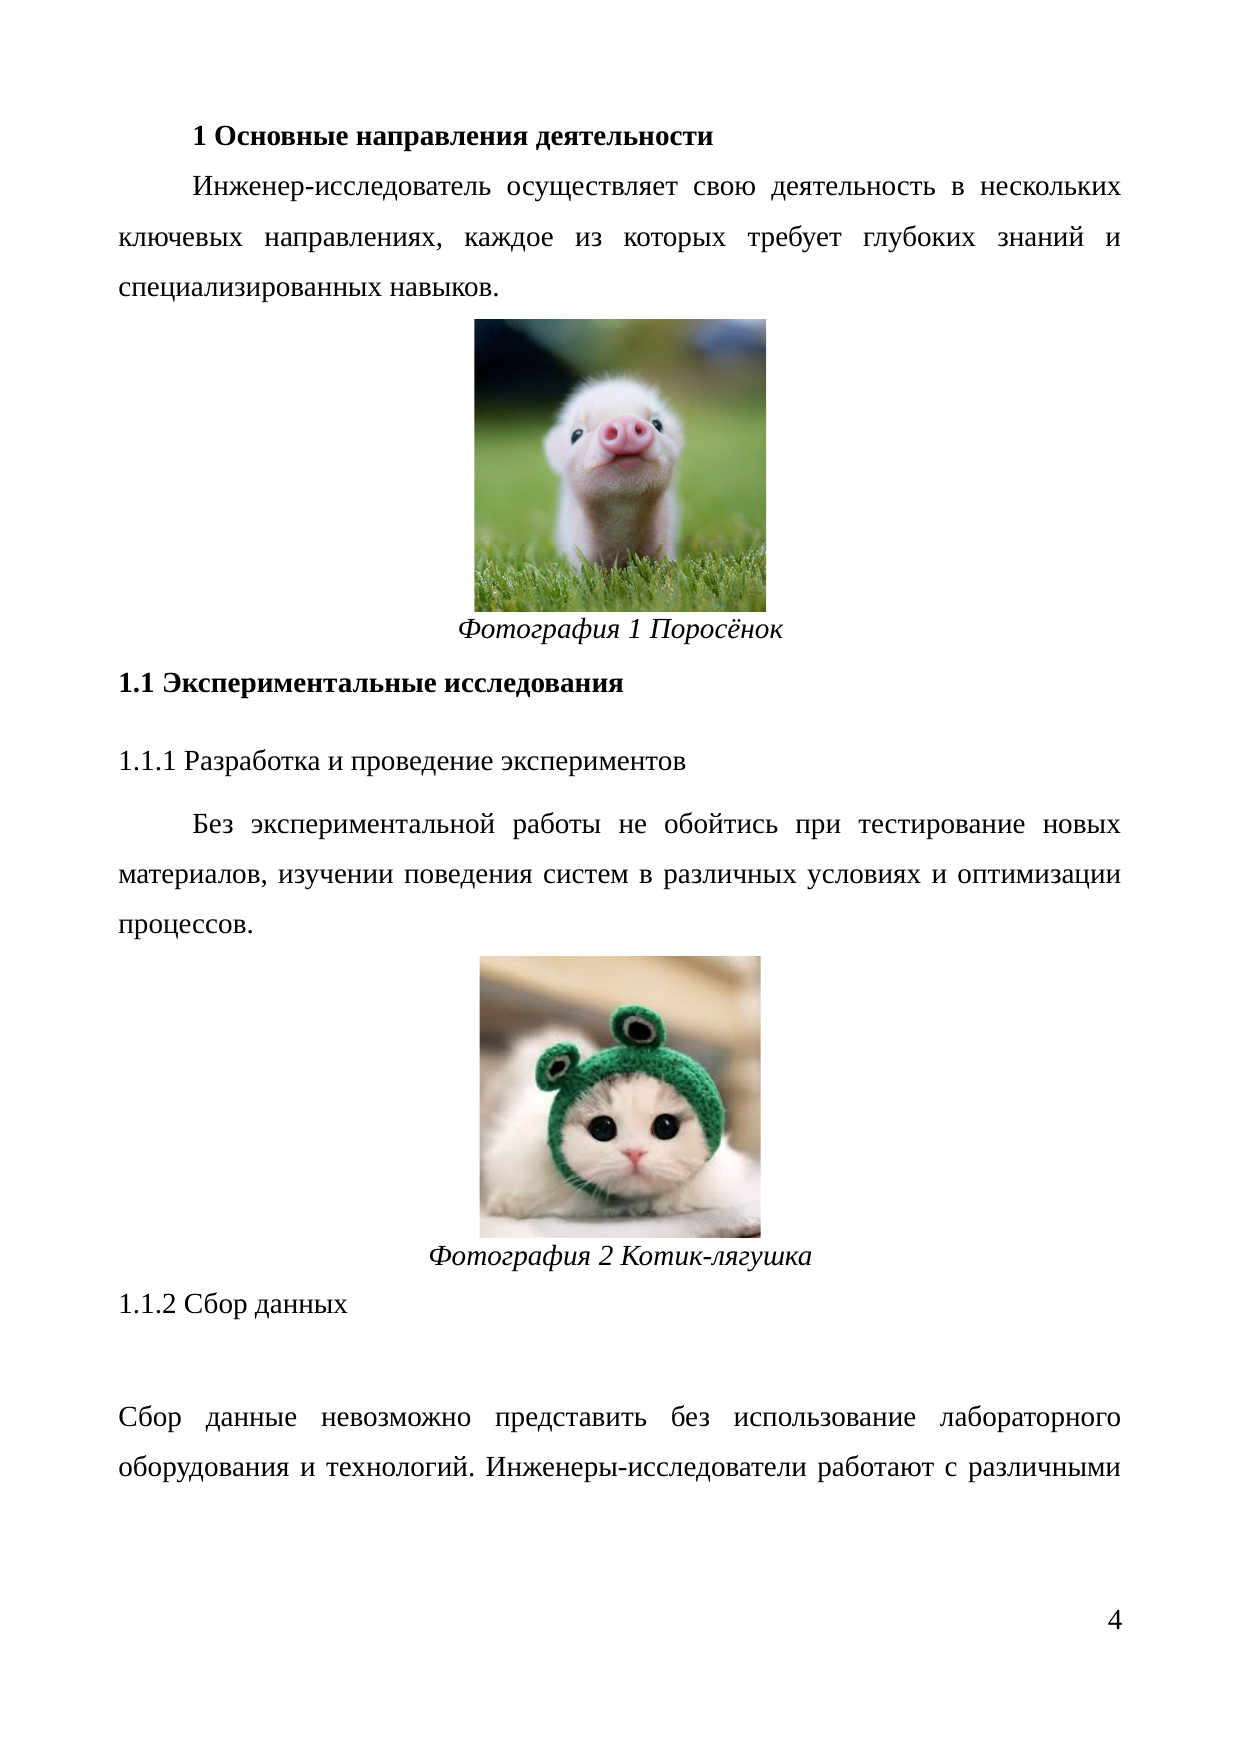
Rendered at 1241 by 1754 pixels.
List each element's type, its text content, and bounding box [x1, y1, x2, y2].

text Фотография 2 Котик-лягушка [118, 1238, 1122, 1271]
text Инженер-исследователь осуществляет свою деятельность в нескольких ключевых направлениях, каждое из которых требует глубоких знаний и специализированных навыков. [118, 168, 1122, 303]
text Сбор данные невозможно представить без использование лабораторного оборудования и технологий. Инженеры-исследователи работают с различными [118, 1349, 1122, 1483]
text Без экспериментальной работы не обойтись при тестирование новых материалов, изучении поведения систем в различных условиях и оптимизации процессов. [118, 806, 1122, 940]
subtitle Сбор данных [118, 1286, 1122, 1319]
subtitle Разработка и проведение экспериментов [118, 743, 1122, 776]
picture [474, 319, 767, 612]
picture [479, 956, 761, 1238]
subtitle Основные направления деятельности [118, 118, 1122, 152]
text Фотография 1 Поросёнок [118, 611, 1122, 645]
subtitle Экспериментальные исследования [118, 666, 1122, 699]
